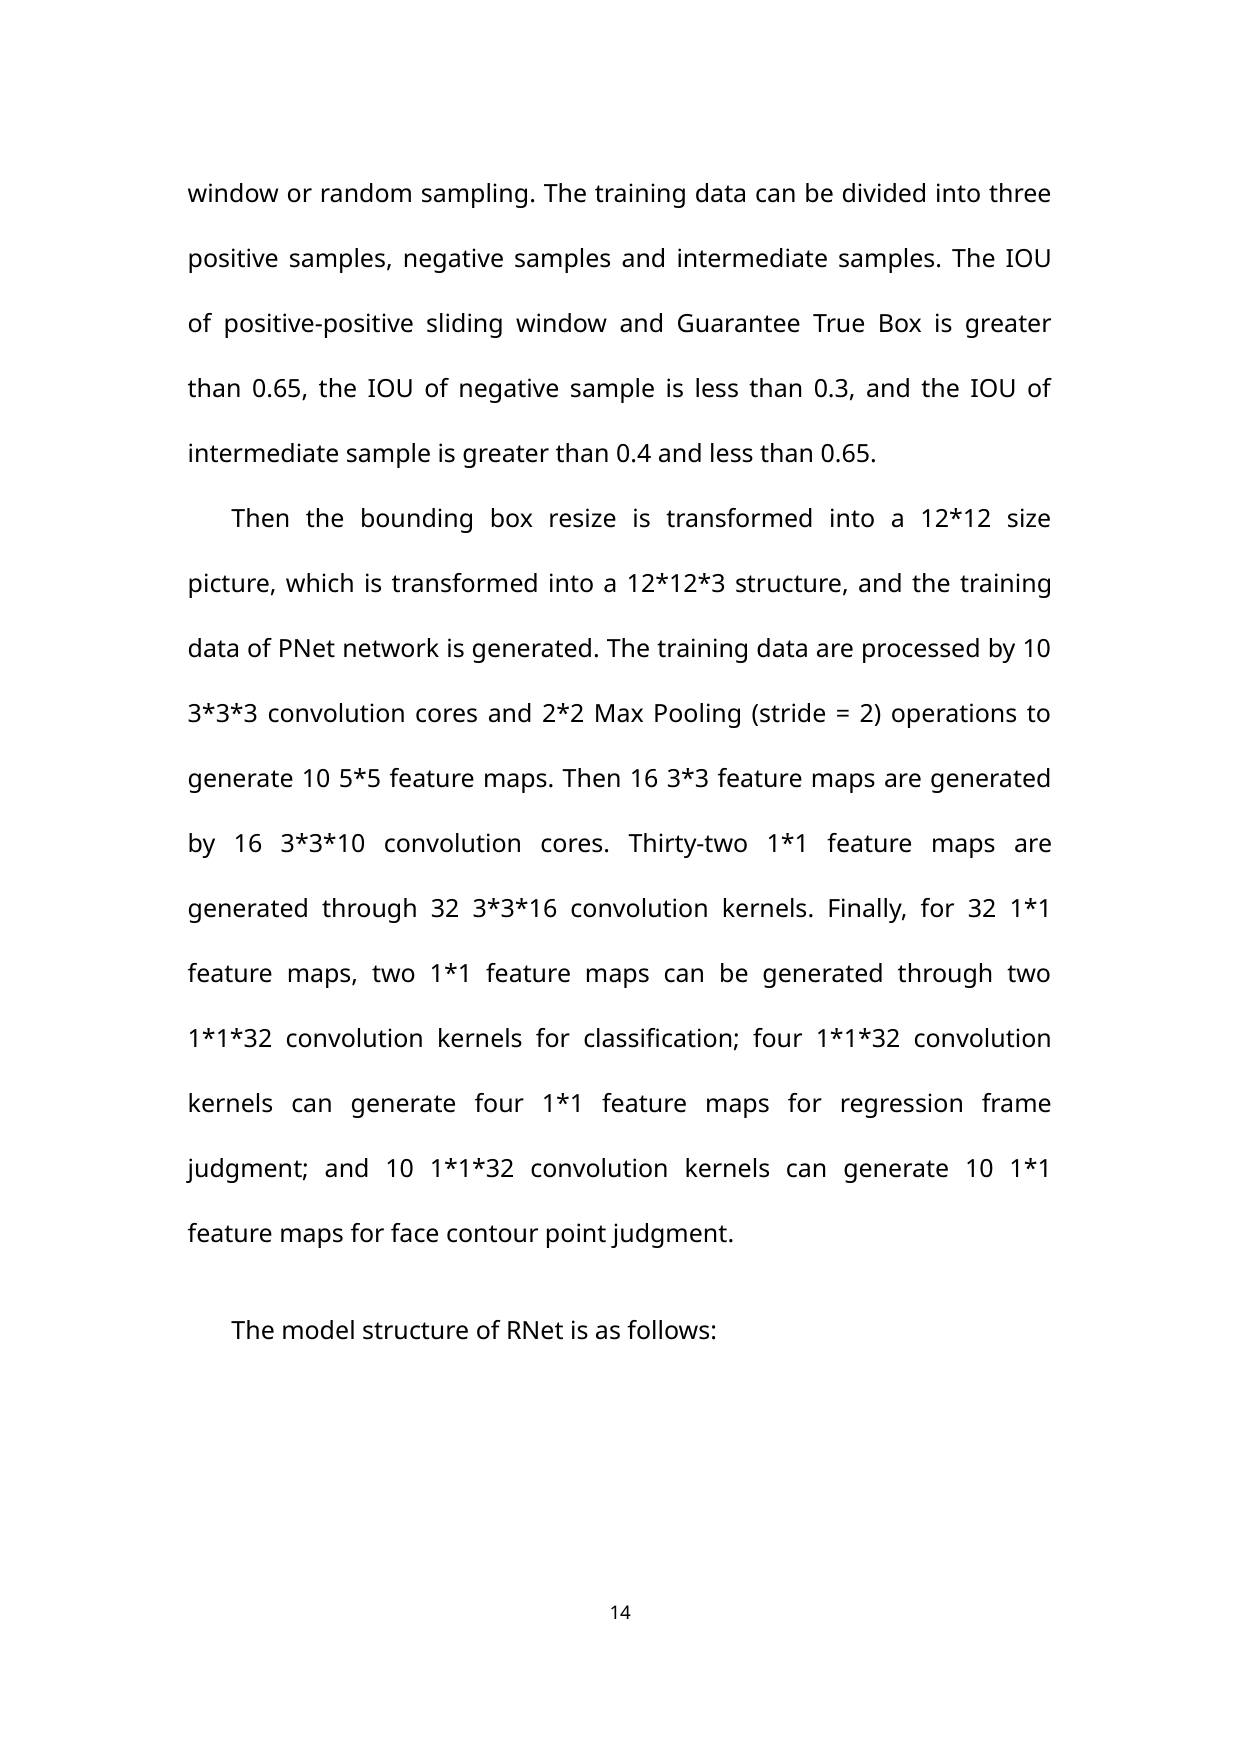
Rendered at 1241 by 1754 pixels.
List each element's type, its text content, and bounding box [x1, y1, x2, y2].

text Then the bounding box resize is transformed into a 12*12 size picture, which is transformed into a 12*12*3 structure, and the training data of PNet network is generated. The training data are processed by 10 3*3*3 convolution cores and 2*2 Max Pooling (stride = 2) operations to generate 10 5*5 feature maps. Then 16 3*3 feature maps are generated by 16 3*3*10 convolution cores. Thirty-two 1*1 feature maps are generated through 32 3*3*16 convolution kernels. Finally, for 32 1*1 feature maps, two 1*1 feature maps can be generated through two 1*1*32 convolution kernels for classification; four 1*1*32 convolution kernels can generate four 1*1 feature maps for regression frame judgment; and 10 1*1*32 convolution kernels can generate 10 1*1 feature maps for face contour point judgment. [187, 485, 1053, 1265]
text window or random sampling. The training data can be divided into three positive samples, negative samples and intermediate samples. The IOU of positive-positive sliding window and Guarantee True Box is greater than 0.65, the IOU of negative sample is less than 0.3, and the IOU of intermediate sample is greater than 0.4 and less than 0.65. [187, 160, 1053, 485]
text The model structure of RNet is as follows: [187, 1297, 1053, 1362]
